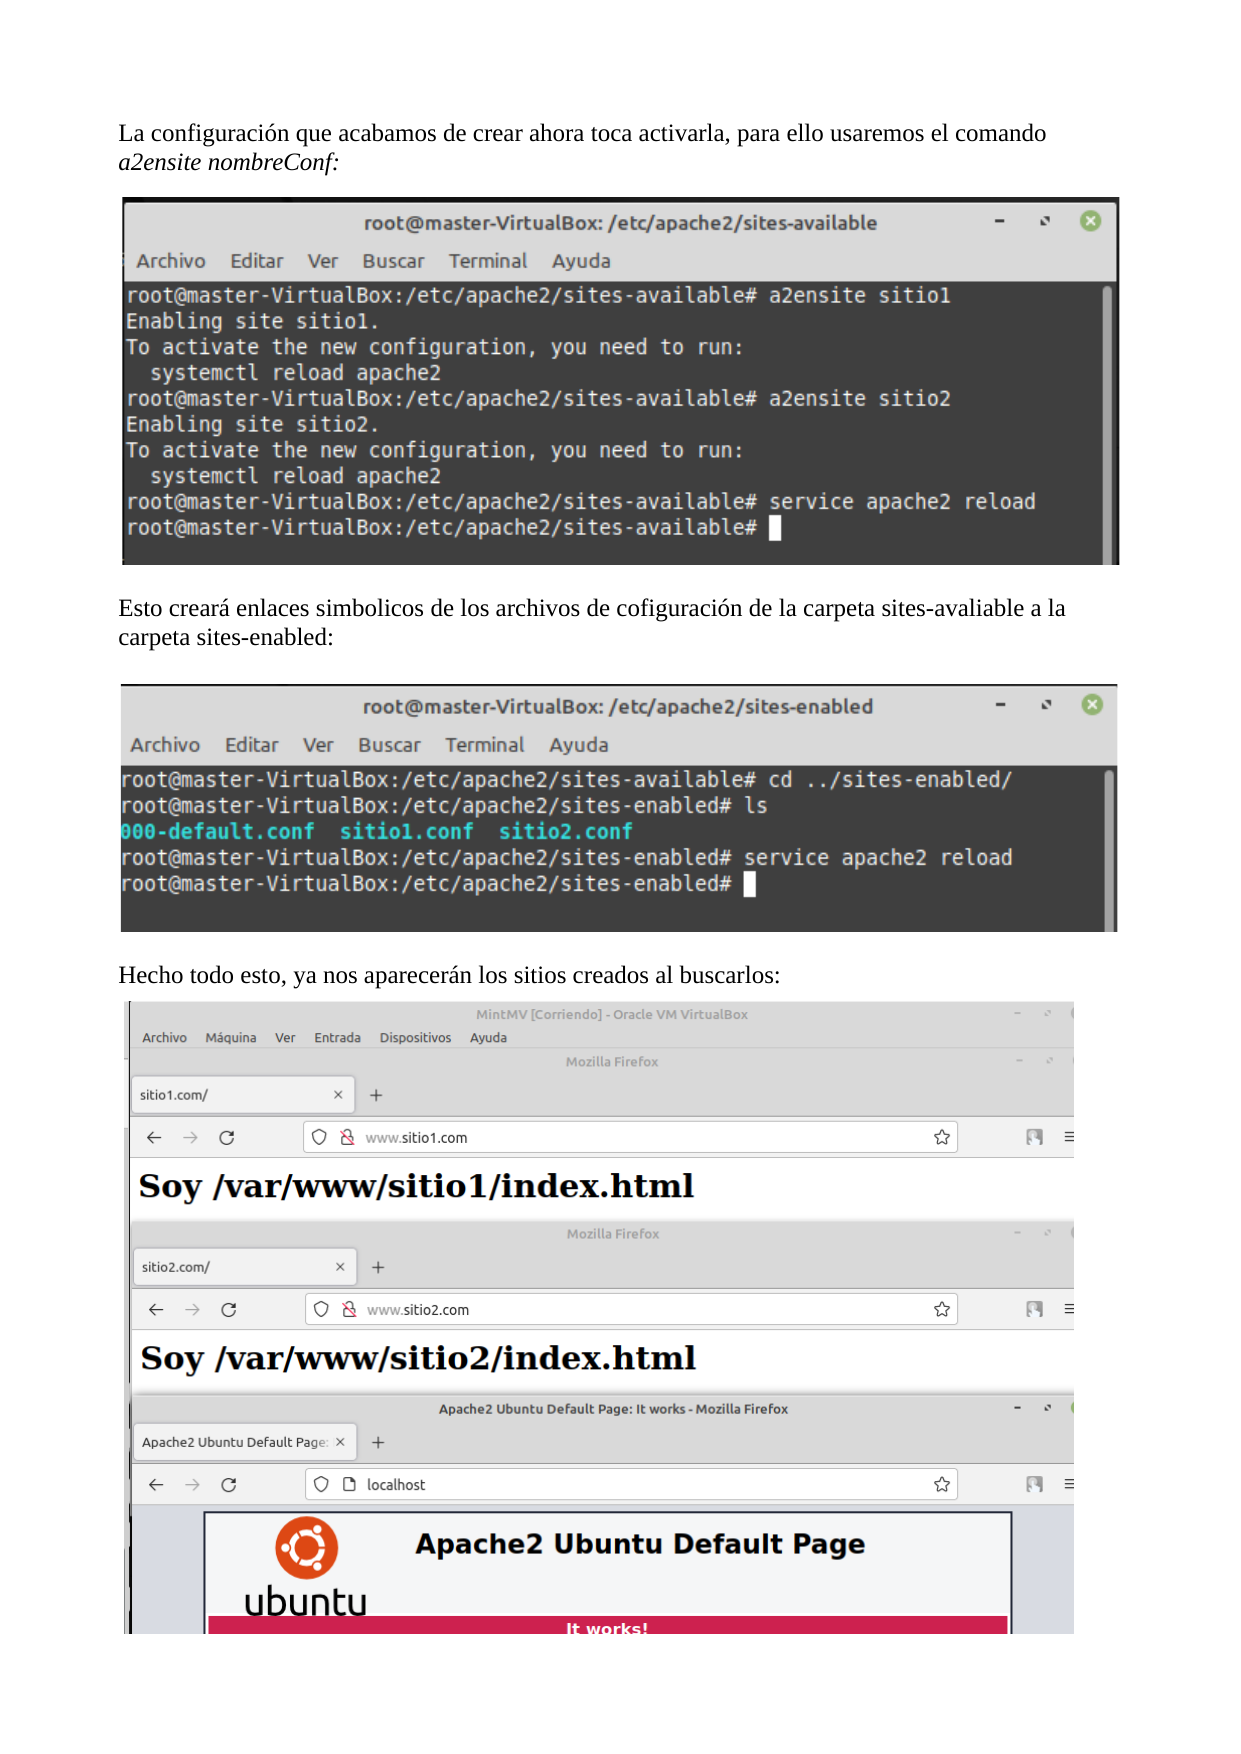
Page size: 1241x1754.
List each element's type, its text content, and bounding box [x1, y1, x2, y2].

picture [901, 684, 1118, 862]
picture [905, 197, 1120, 523]
picture [1032, 1001, 1074, 1634]
text La configuración que acabamos de crear ahora toca activarla, para ello usaremos el comando a2ensite nombreConf: [118, 118, 1122, 176]
text Esto creará enlaces simbolicos de los archivos de cofiguración de la carpeta sites-avaliable a la carpeta sites-enabled: [118, 593, 1122, 651]
text Hecho todo esto, ya nos aparecerán los sitios creados al buscarlos: [118, 961, 1122, 989]
